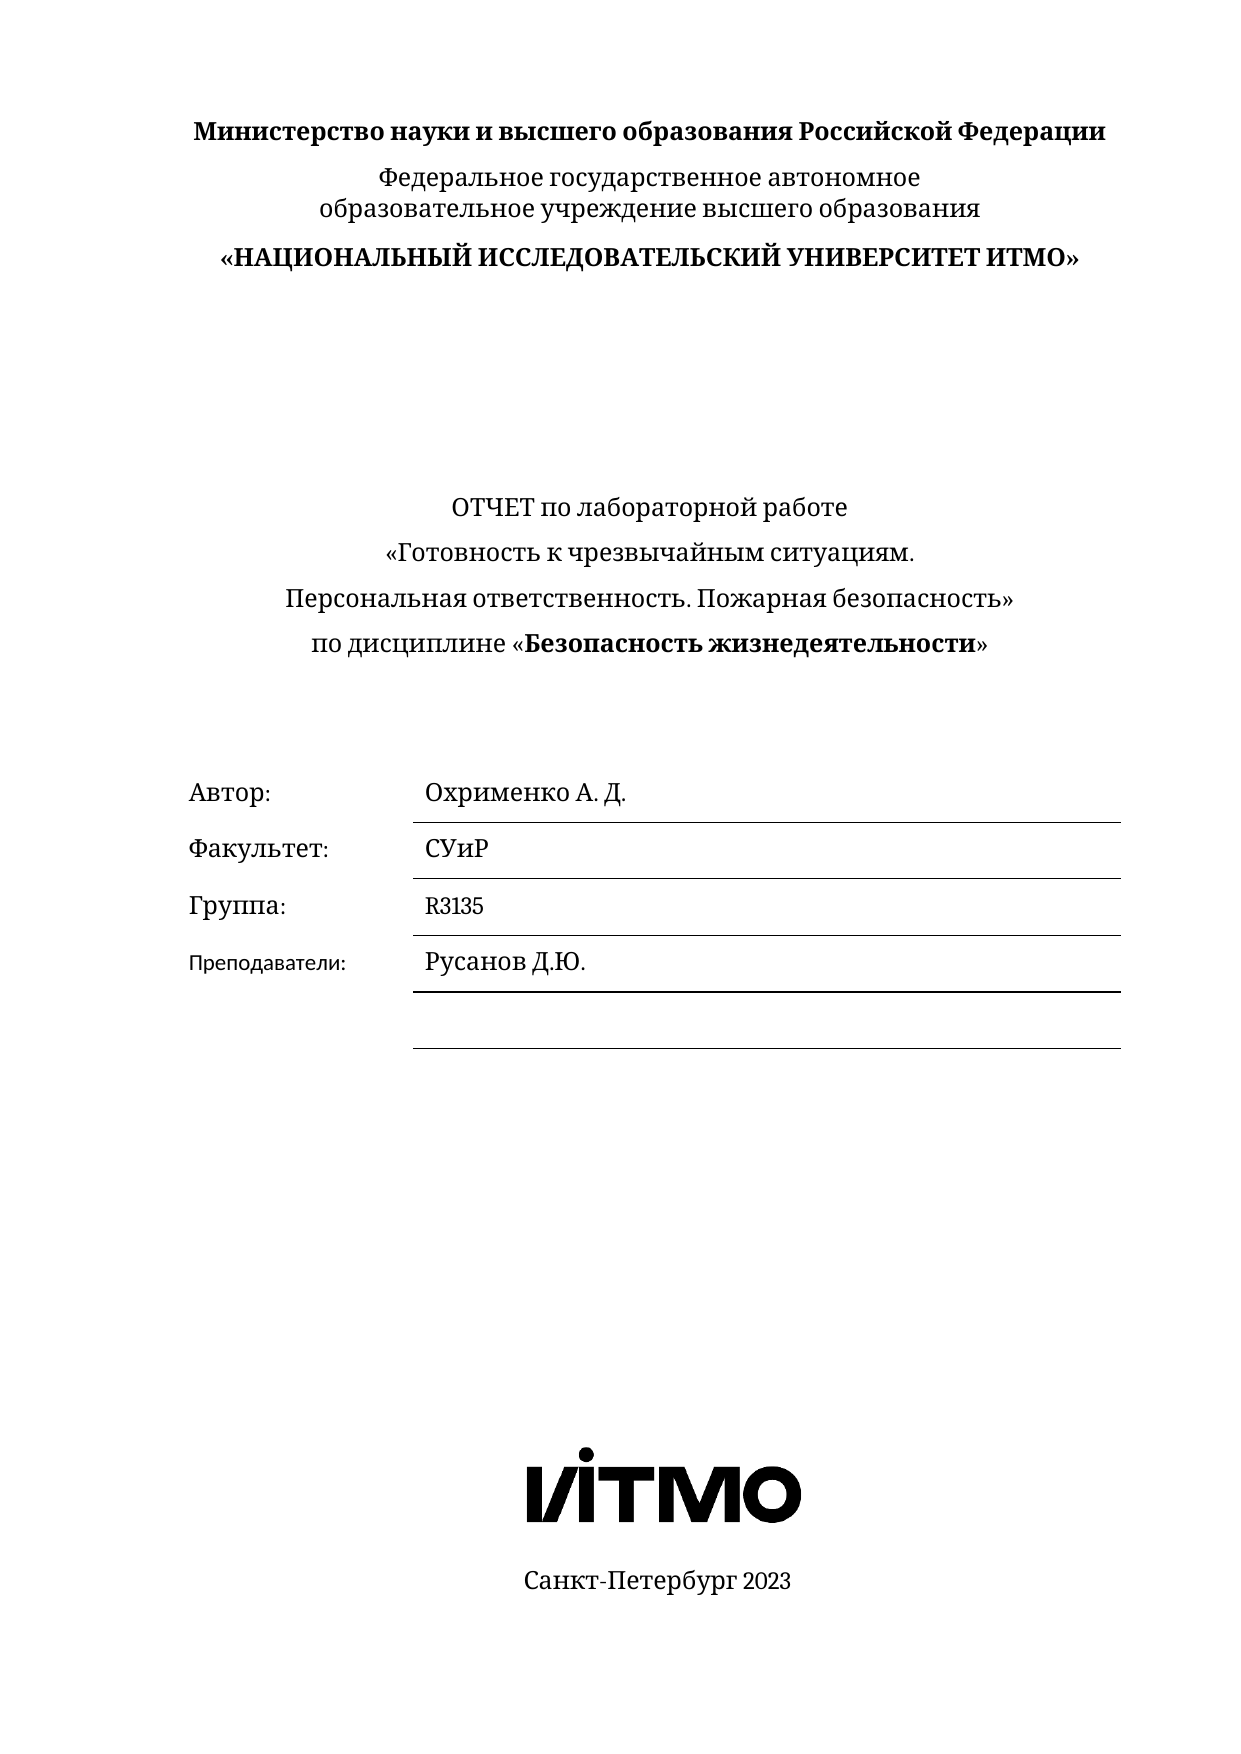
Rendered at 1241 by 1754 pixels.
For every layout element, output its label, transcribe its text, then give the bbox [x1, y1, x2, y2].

table_cell R3135 [413, 879, 1121, 935]
table_cell Русанов Д.Ю. [413, 936, 1121, 991]
table_header Охрименко А. Д. [413, 766, 1121, 822]
table_cell [413, 993, 1121, 1048]
text Санкт-Петербург 2023 [177, 1567, 1122, 1595]
text «Готовность к чрезвычайным ситуациям. [177, 539, 1122, 568]
text Министерство науки и высшего образования Российской Федерации [177, 118, 1122, 147]
text образовательное учреждение высшего образования [177, 194, 1122, 223]
text по дисциплине «Безопасность жизнедеятельности» [177, 630, 1122, 659]
table_header Автор: [177, 766, 413, 822]
table_cell Факультет: [177, 822, 413, 878]
picture [513, 1425, 814, 1544]
table_cell [177, 991, 413, 1048]
table_cell СУиР [413, 823, 1121, 878]
table_cell Группа: [177, 878, 413, 935]
text Федеральное государственное автономное [177, 163, 1122, 192]
text Персональная ответственность. Пожарная безопасность» [177, 584, 1122, 613]
table_cell Преподаватели: [177, 935, 413, 991]
text ОТЧЕТ по лабораторной работе [177, 494, 1122, 522]
text «НАЦИОНАЛЬНЫЙ ИССЛЕДОВАТЕЛЬСКИЙ УНИВЕРСИТЕТ ИТМО» [177, 244, 1122, 273]
